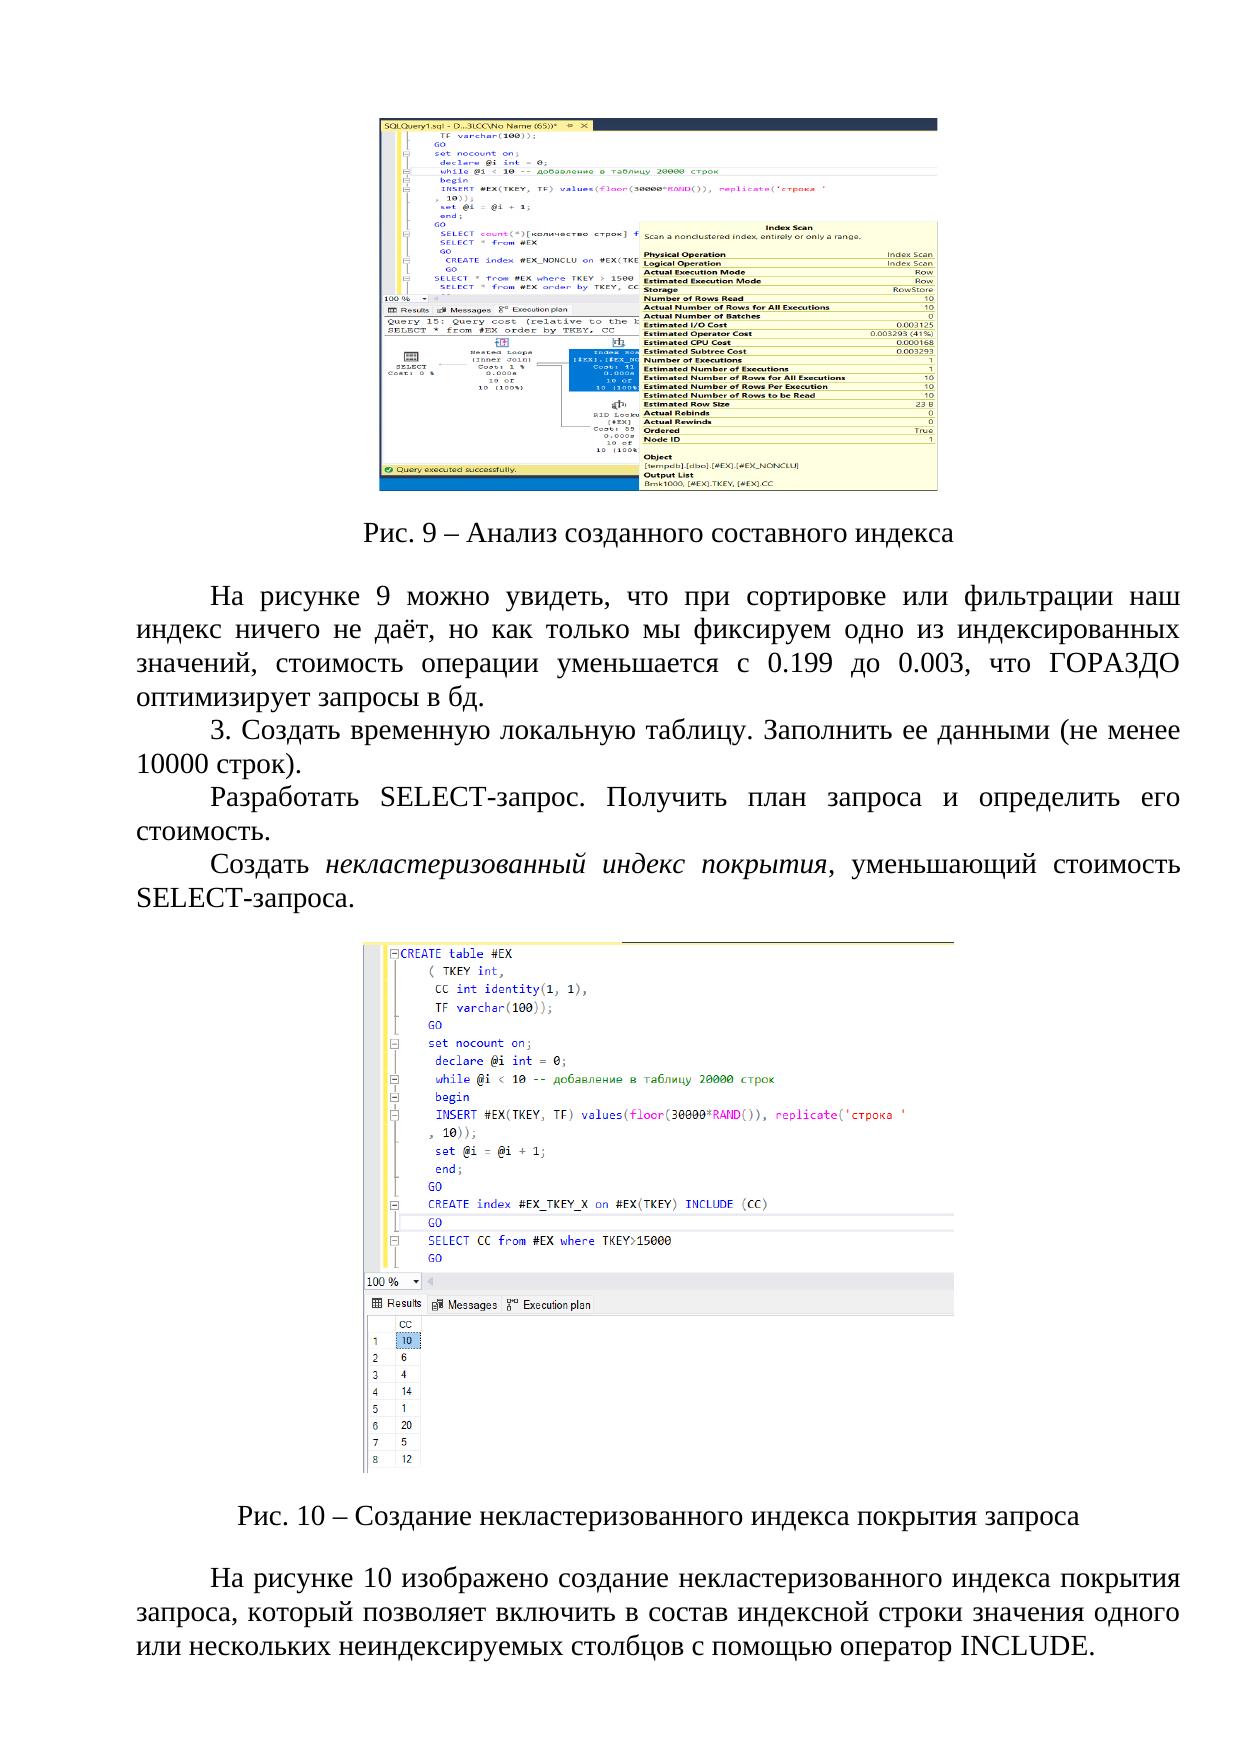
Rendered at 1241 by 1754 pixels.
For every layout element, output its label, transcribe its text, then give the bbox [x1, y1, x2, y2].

text Создать некластеризованный индекс покрытия, уменьшающий стоимость SELECT-запроса. [136, 846, 1181, 913]
text На рисунке 9 можно увидеть, что при сортировке или фильтрации наш индекс ничего не даёт, но как только мы фиксируем одно из индексированных значений, стоимость операции уменьшается с 0.199 до 0.003, что ГОРАЗДО оптимизирует запросы в бд. [136, 578, 1181, 712]
text Рис. 10 – Создание некластеризованного индекса покрытия запроса [136, 1498, 1181, 1531]
text 3. Создать временную локальную таблицу. Заполнить ее данными (не менее 10000 строк). [136, 712, 1181, 779]
picture [363, 942, 954, 1473]
text Разработать SELECT-запрос. Получить план запроса и определить его стоимость. [136, 779, 1181, 846]
text Рис. 9 – Анализ созданного составного индекса [136, 515, 1181, 549]
text На рисунке 10 изображено создание некластеризованного индекса покрытия запроса, который позволяет включить в состав индексной строки значения одного или нескольких неиндексируемых столбцов с помощью оператор INCLUDE. [136, 1561, 1181, 1661]
picture [379, 118, 938, 491]
